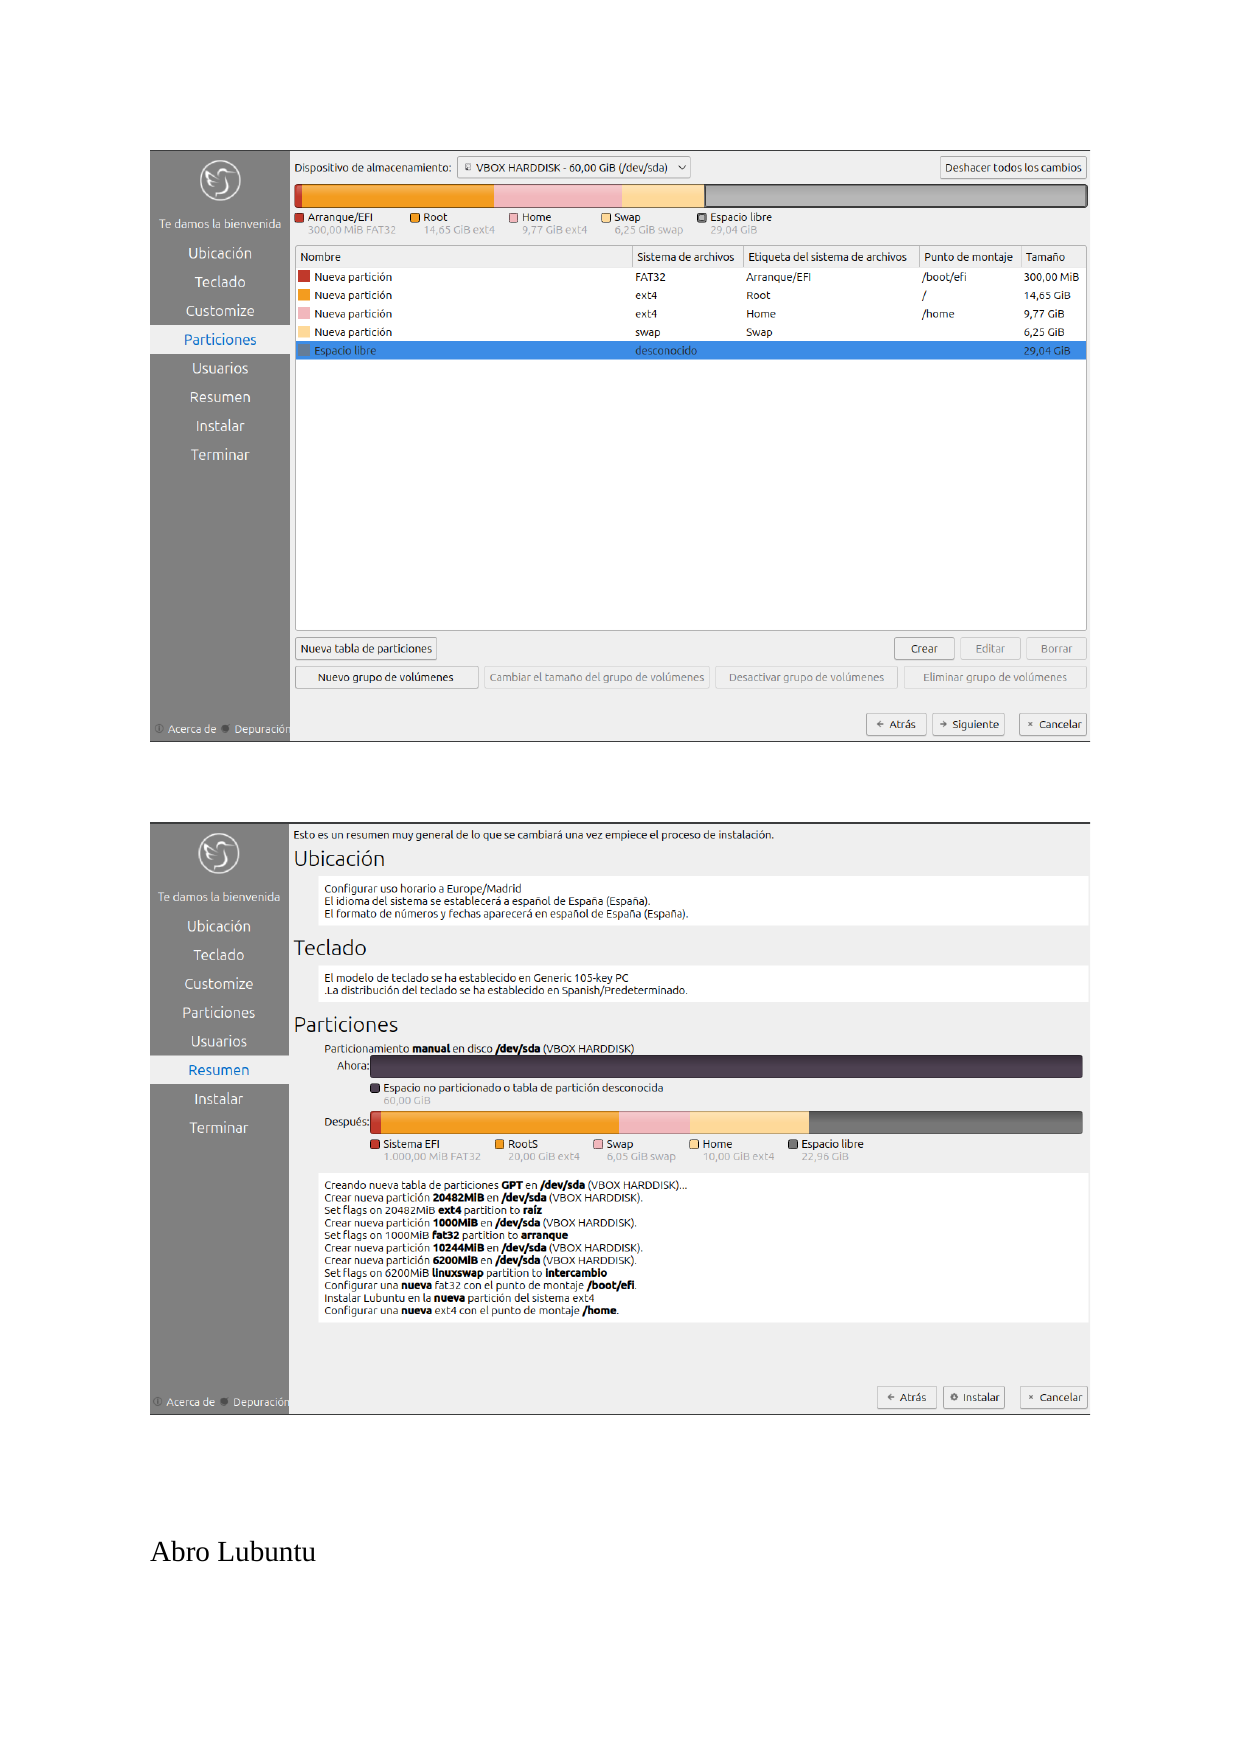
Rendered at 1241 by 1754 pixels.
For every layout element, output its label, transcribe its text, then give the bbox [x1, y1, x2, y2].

text Abro Lubuntu [150, 1534, 1090, 1567]
picture [150, 822, 1091, 1415]
picture [150, 150, 1091, 742]
